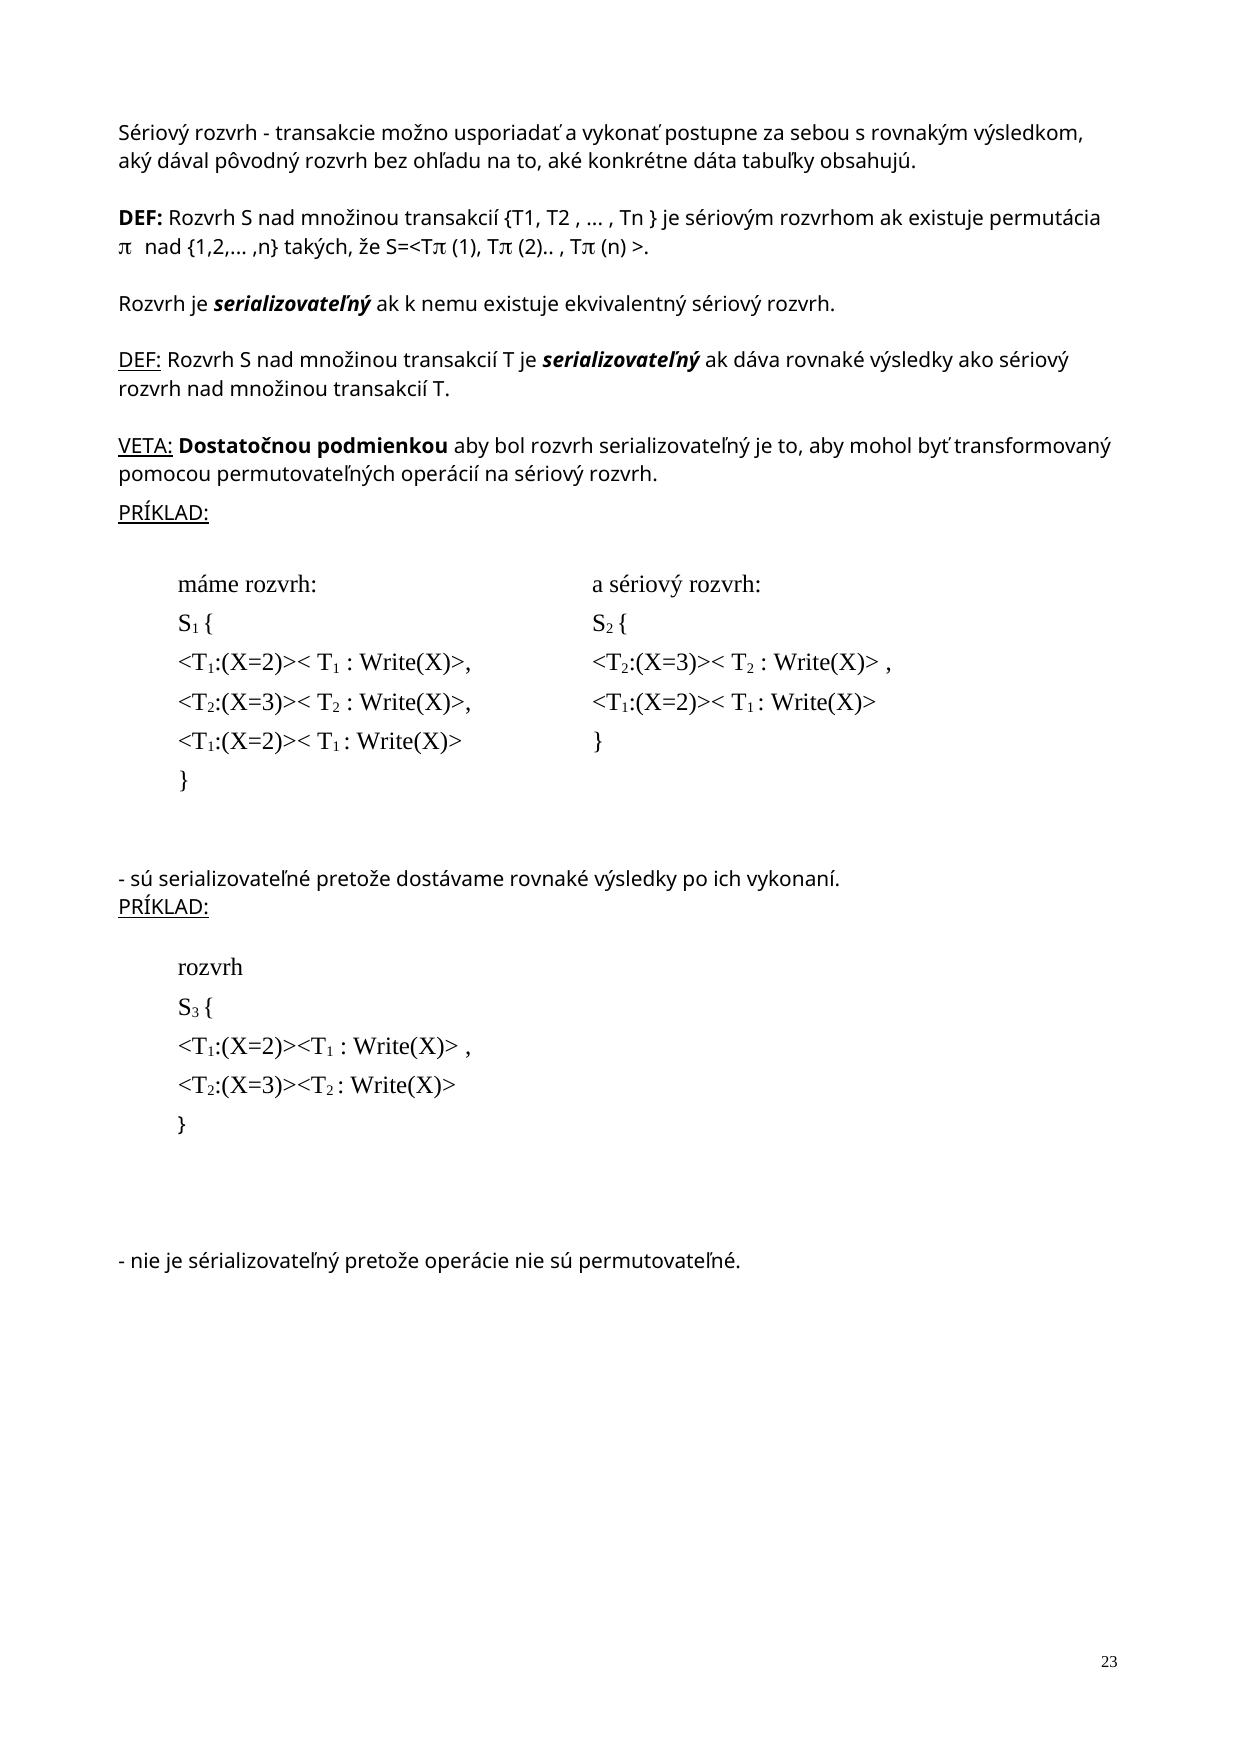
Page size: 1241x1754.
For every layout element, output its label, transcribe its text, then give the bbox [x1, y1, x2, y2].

text } [178, 1109, 532, 1166]
text - sú serializovateľné pretože dostávame rovnaké výsledky po ich vykonaní. [118, 537, 1122, 892]
text } [592, 726, 946, 754]
text a sériový rozvrh: [592, 569, 946, 598]
text Sériový rozvrh - transakcie možno usporiadať a vykonať postupne za sebou s rovnakým výsledkom, aký dával pôvodný rozvrh bez ohľadu na to, aké konkrétne dáta tabuľky obsahujú. [118, 118, 1122, 175]
text Rozvrh je serializovateľný ak k nemu existuje ekvivalentný sériový rozvrh. [118, 289, 1122, 317]
text } [178, 765, 532, 794]
text DEF: Rozvrh S nad množinou transakcií {T1, T2 , ... , Tn } je sériovým rozvrhom ak existuje permutácia nad {1,2,... ,n} takých, že S=<T (1), T (2).. , T (n) >. [118, 203, 1122, 260]
text DEF: Rozvrh S nad množinou transakcií T je serializovateľný ak dáva rovnaké výsledky ako sériový rozvrh nad množinou transakcií T. [118, 346, 1122, 402]
text <T2:(X=3)>< T2 : Write(X)> , [592, 647, 946, 676]
text <T2:(X=3)><T2 : Write(X)> [178, 1070, 532, 1099]
text <T1:(X=2)>< T1 : Write(X)> [178, 726, 532, 754]
text PRÍKLAD: [118, 498, 1122, 527]
text rozvrh [178, 952, 532, 981]
text S3 { [178, 992, 532, 1020]
text <T2:(X=3)>< T2 : Write(X)>, [178, 687, 532, 715]
text PRÍKLAD: [118, 892, 1122, 921]
text S1 { [178, 608, 532, 637]
text - nie je sérializovateľný pretože operácie nie sú permutovateľné. [118, 1247, 1122, 1275]
text <T1:(X=2)>< T1 : Write(X)>, [178, 647, 532, 676]
text <T1:(X=2)><T1 : Write(X)> , [178, 1031, 532, 1059]
text S2 { [592, 608, 946, 637]
text máme rozvrh: [178, 569, 532, 598]
text <T1:(X=2)>< T1 : Write(X)> [592, 687, 946, 715]
text VETA: Dostatočnou podmienkou aby bol rozvrh serializovateľný je to, aby mohol byť transformovaný pomocou permutovateľných operácií na sériový rozvrh. [118, 431, 1122, 488]
